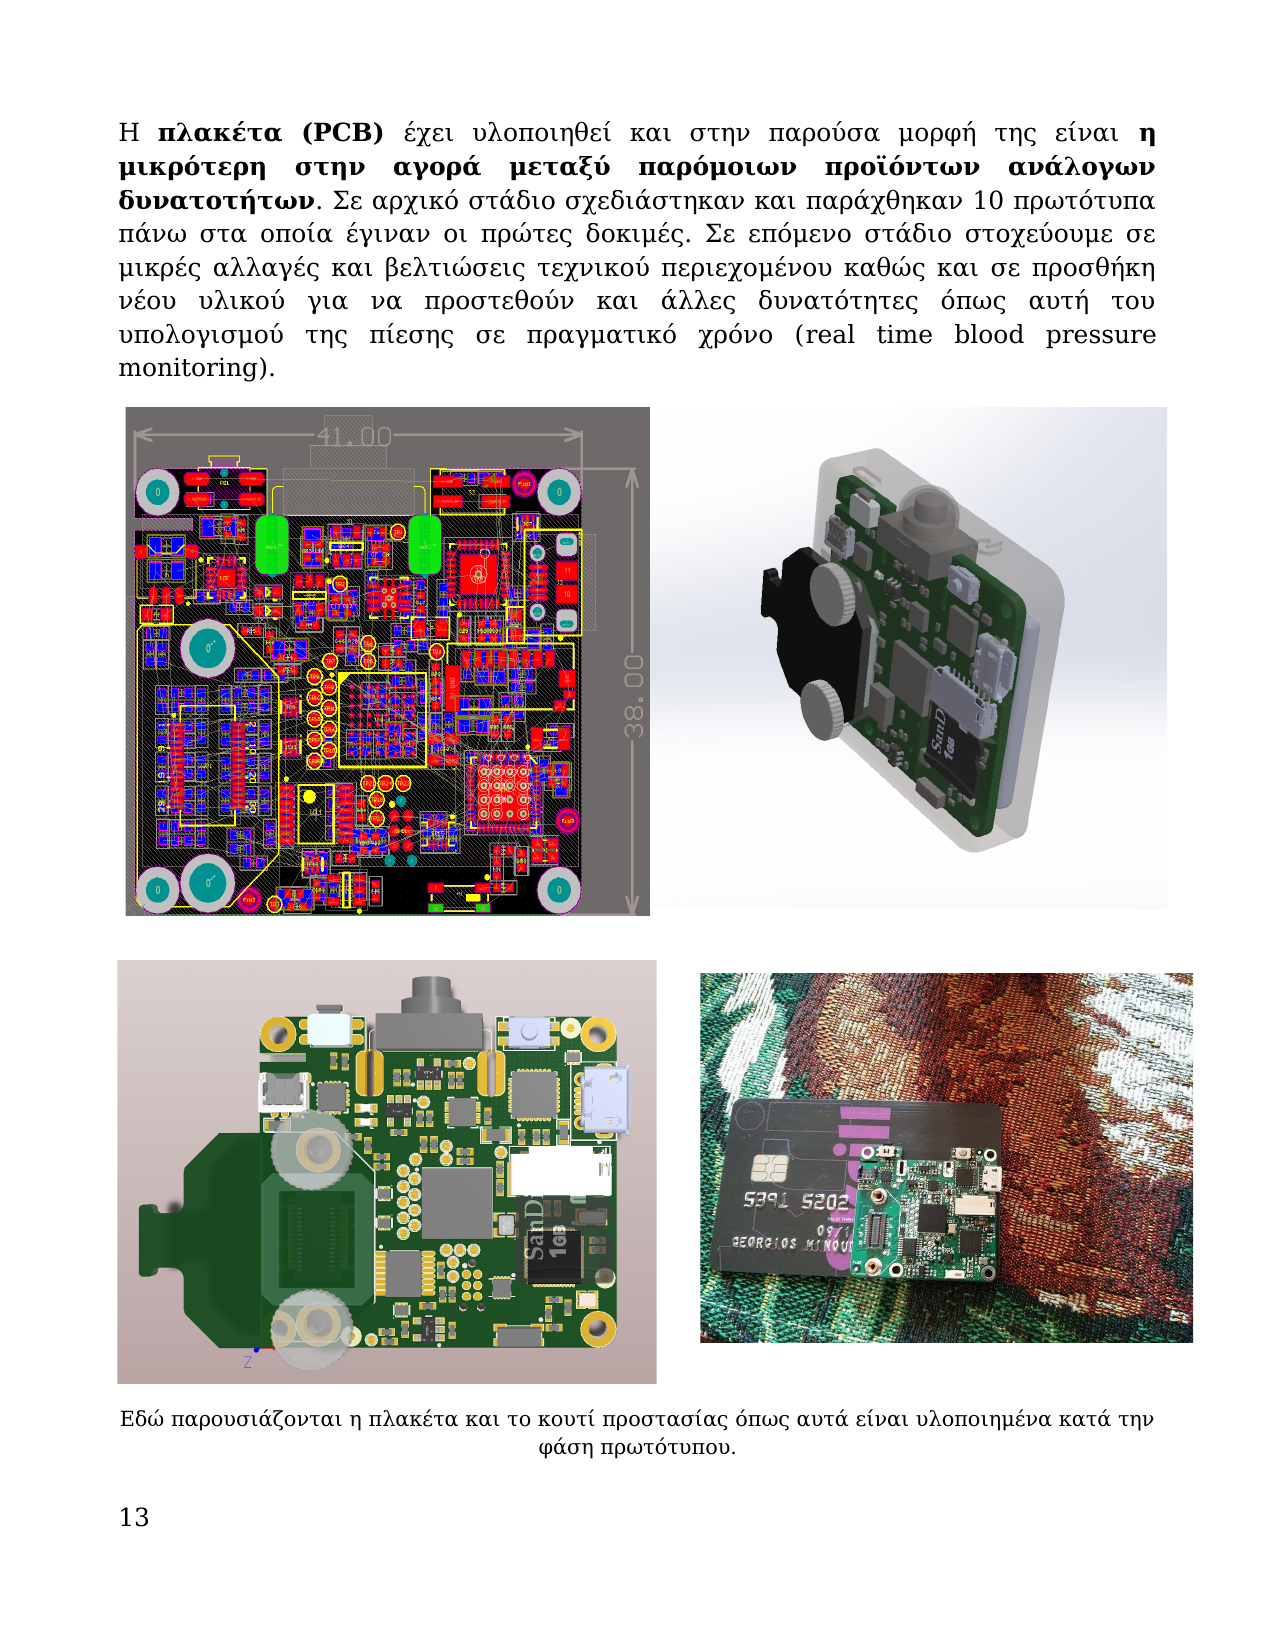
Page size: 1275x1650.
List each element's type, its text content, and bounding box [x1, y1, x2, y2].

picture [117, 960, 657, 1384]
picture [700, 973, 1194, 1343]
picture [125, 407, 1168, 916]
text Η πλακέτα (PCB) έχει υλοποιηθεί και στην παρούσα μορφή της είναι η μικρότερη στην αγορά μεταξύ παρόμοιων προϊόντων ανάλογων δυνατοτήτων. Σε αρχικό στάδιο σχεδιάστηκαν και παράχθηκαν 10 πρωτότυπα πάνω στα οποία έγιναν οι πρώτες δοκιμές. Σε επόμενο στάδιο στοχεύουμε σε μικρές αλλαγές και βελτιώσεις τεχνικού περιεχομένου καθώς και σε προσθήκη νέου υλικού για να προστεθούν και άλλες δυνατότητες όπως αυτή του υπολογισμού της πίεσης σε πραγματικό χρόνο (real time blood pressure monitoring). [118, 118, 1157, 383]
text Εδώ παρουσιάζονται η πλακέτα και το κουτί προστασίας όπως αυτά είναι υλοποιημένα κατά την φάση πρωτότυπου. [118, 1407, 1157, 1459]
